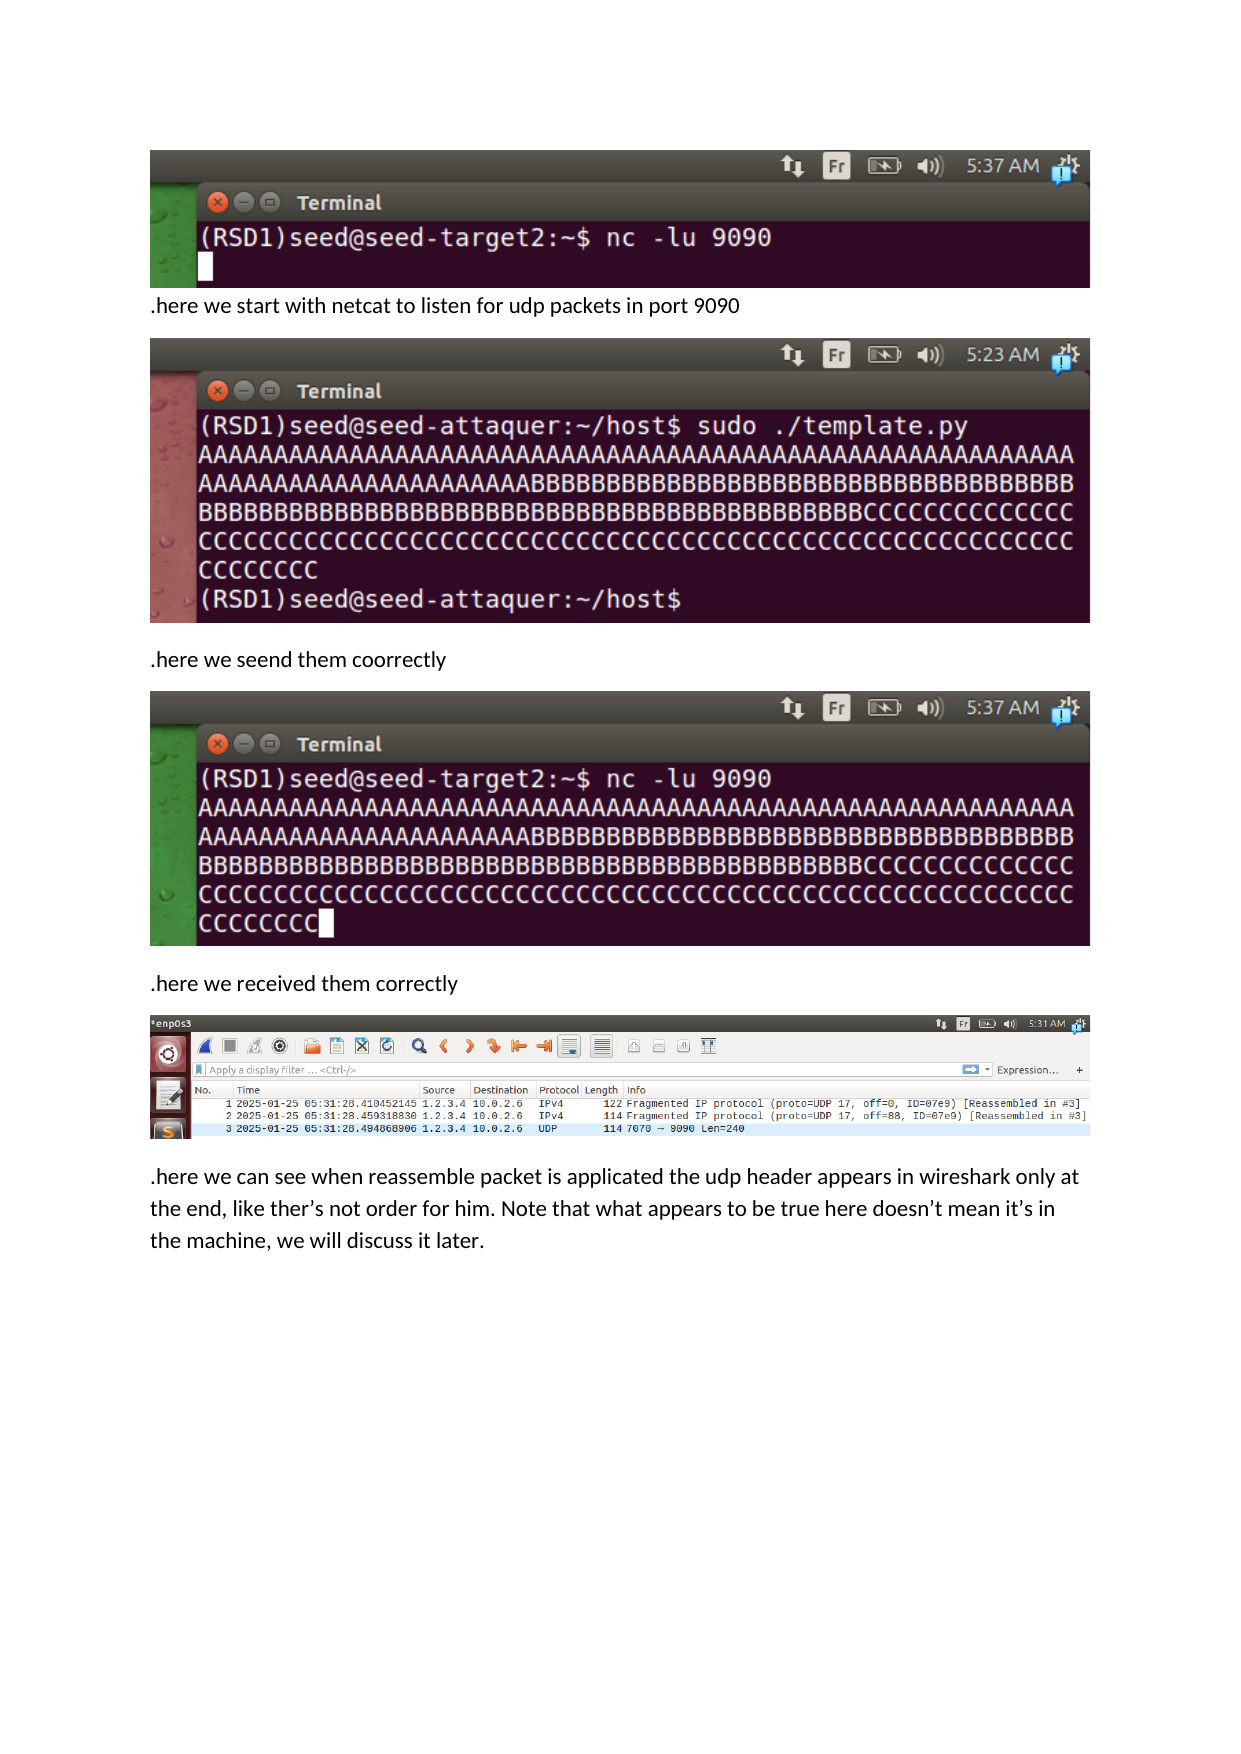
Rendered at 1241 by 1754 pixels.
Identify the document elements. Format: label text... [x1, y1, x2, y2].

picture [150, 1015, 1091, 1139]
text .here we seend them coorrectly [150, 623, 1090, 673]
text .here we can see when reassemble packet is applicated the udp header appears in wireshark only at the end, like ther’s not order for him. Note that what appears to be true here doesn’t mean it’s in the machine, we will discuss it later. [150, 1139, 1090, 1254]
picture [150, 338, 1091, 623]
picture [150, 691, 1091, 946]
text .here we received them correctly [150, 946, 1090, 997]
text .here we start with netcat to listen for udp packets in port 9090 [150, 288, 1090, 319]
picture [150, 150, 1091, 288]
